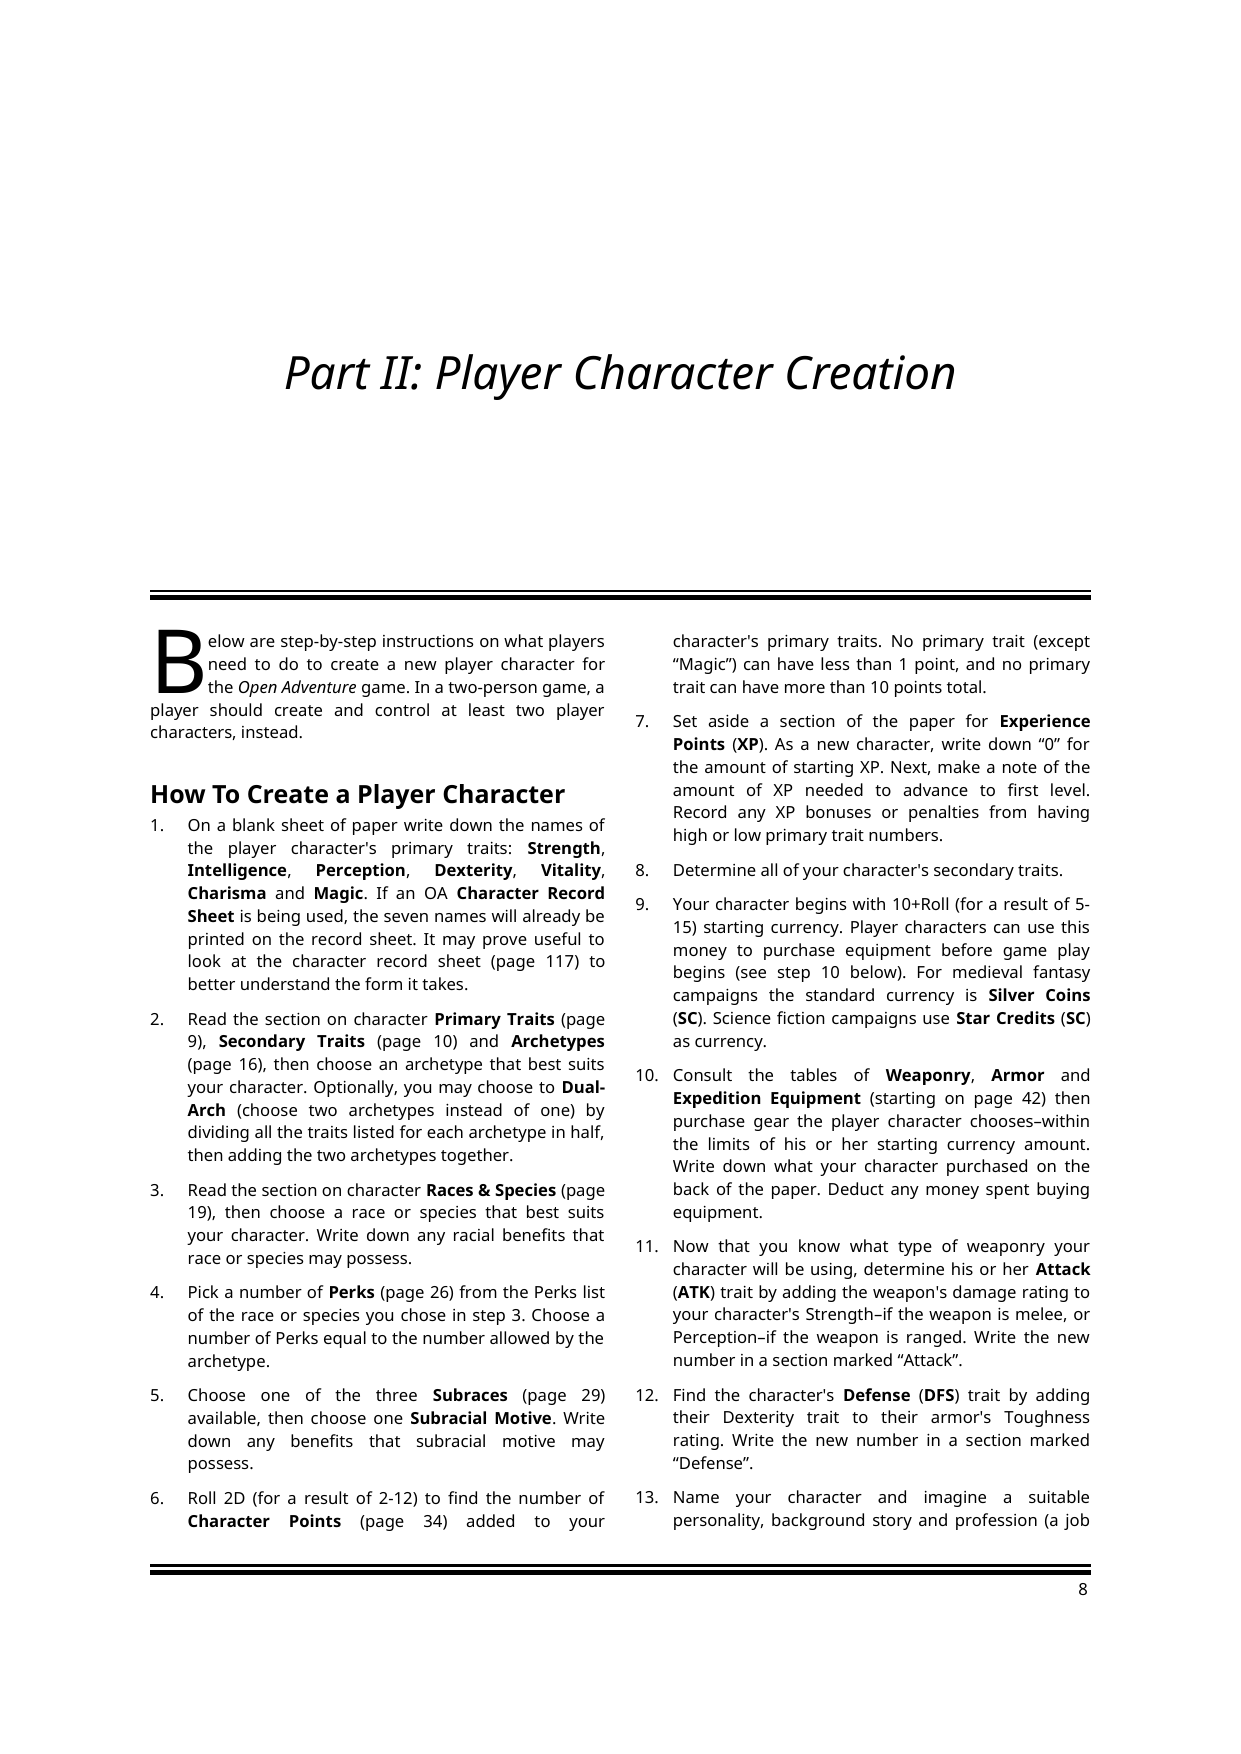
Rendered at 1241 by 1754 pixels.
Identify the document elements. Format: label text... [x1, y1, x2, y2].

list Set aside a section of the paper for Experience Points (XP). As a new character, write down “0” for the amount of starting XP. Next, make a note of the amount of XP needed to advance to first level. Record any XP bonuses or penalties from having high or low primary trait numbers. [635, 710, 1091, 846]
text Below are step-by-step instructions on what players need to do to create a new player character for the Open Adventure game. In a two-person game, a player should create and control at least two player characters, instead. [150, 630, 605, 743]
list Determine all of your character's secondary traits. [635, 858, 1091, 881]
list Pick a number of Perks (page 21) from the Perks list of the race or species you chose in step 3. Choose a number of Perks equal to the number allowed by the archetype. [150, 1281, 605, 1372]
subtitle How To Create a Player Character [150, 777, 605, 811]
list Now that you know what type of weaponry your character will be using, determine his or her Attack (ATK) trait by adding the weapon's damage rating to your character's Strength–if the weapon is melee, or Perception–if the weapon is ranged. Write the new number in a section marked “Attack”. [635, 1235, 1091, 1371]
list Choose one of the three Subraces (page 24) available, then choose one Subracial Motive. Write down any benefits that subracial motive may possess. [150, 1384, 605, 1475]
list Roll 2D (for a result of 2-12) to find the number of Character Points (page 28) added to your character's primary traits. No primary trait (except “Magic”) can have less than 1 point, and no primary trait can have more than 10 points total. [635, 630, 1091, 698]
list Roll 2D (for a result of 2-12) to find the number of Character Points (page 28) added to your character's primary traits. No primary trait (except “Magic”) can have less than 1 point, and no primary trait can have more than 10 points total. [150, 1487, 605, 1532]
list Read the section on character Primary Traits (page 8), Secondary Traits (page 9) and Archetypes (page 14), then choose an archetype that best suits your character. Optionally, you may choose to Dual-Arch (choose two archetypes instead of one) by dividing all the traits listed for each archetype in half, then adding the two archetypes together. [150, 1007, 605, 1166]
list Find the character's Defense (DFS) trait by adding their Dexterity trait to their armor's Toughness rating. Write the new number in a section marked “Defense”. [635, 1383, 1091, 1474]
list On a blank sheet of paper write down the names of the player character's primary traits: Strength, Intelligence, Perception, Dexterity, Vitality, Charisma and Magic. If an OA Character Record Sheet is being used, the seven names will already be printed on the record sheet. It may prove useful to look at the character record sheet (page 87) to better understand the form it takes. [150, 814, 605, 995]
list Read the section on character Races & Species (page 16), then choose a race or species that best suits your character. Write down any racial benefits that race or species may possess. [150, 1178, 605, 1269]
list Consult the tables of Weaponry, Armor and Expedition Equipment (starting on page 34) then purchase gear the player character chooses–within the limits of his or her starting currency amount. Write down what your character purchased on the back of the paper. Deduct any money spent buying equipment. [635, 1064, 1091, 1223]
list Name your character and imagine a suitable personality, background story and profession (a job [635, 1486, 1091, 1531]
list Your character begins with 10+Roll (for a result of 5-15) starting currency. Player characters can use this money to purchase equipment before game play begins (see step 10 below). For medieval fantasy campaigns the standard currency is Silver Coins (SC). Science fiction campaigns use Star Credits (SC) as currency. [635, 893, 1091, 1052]
